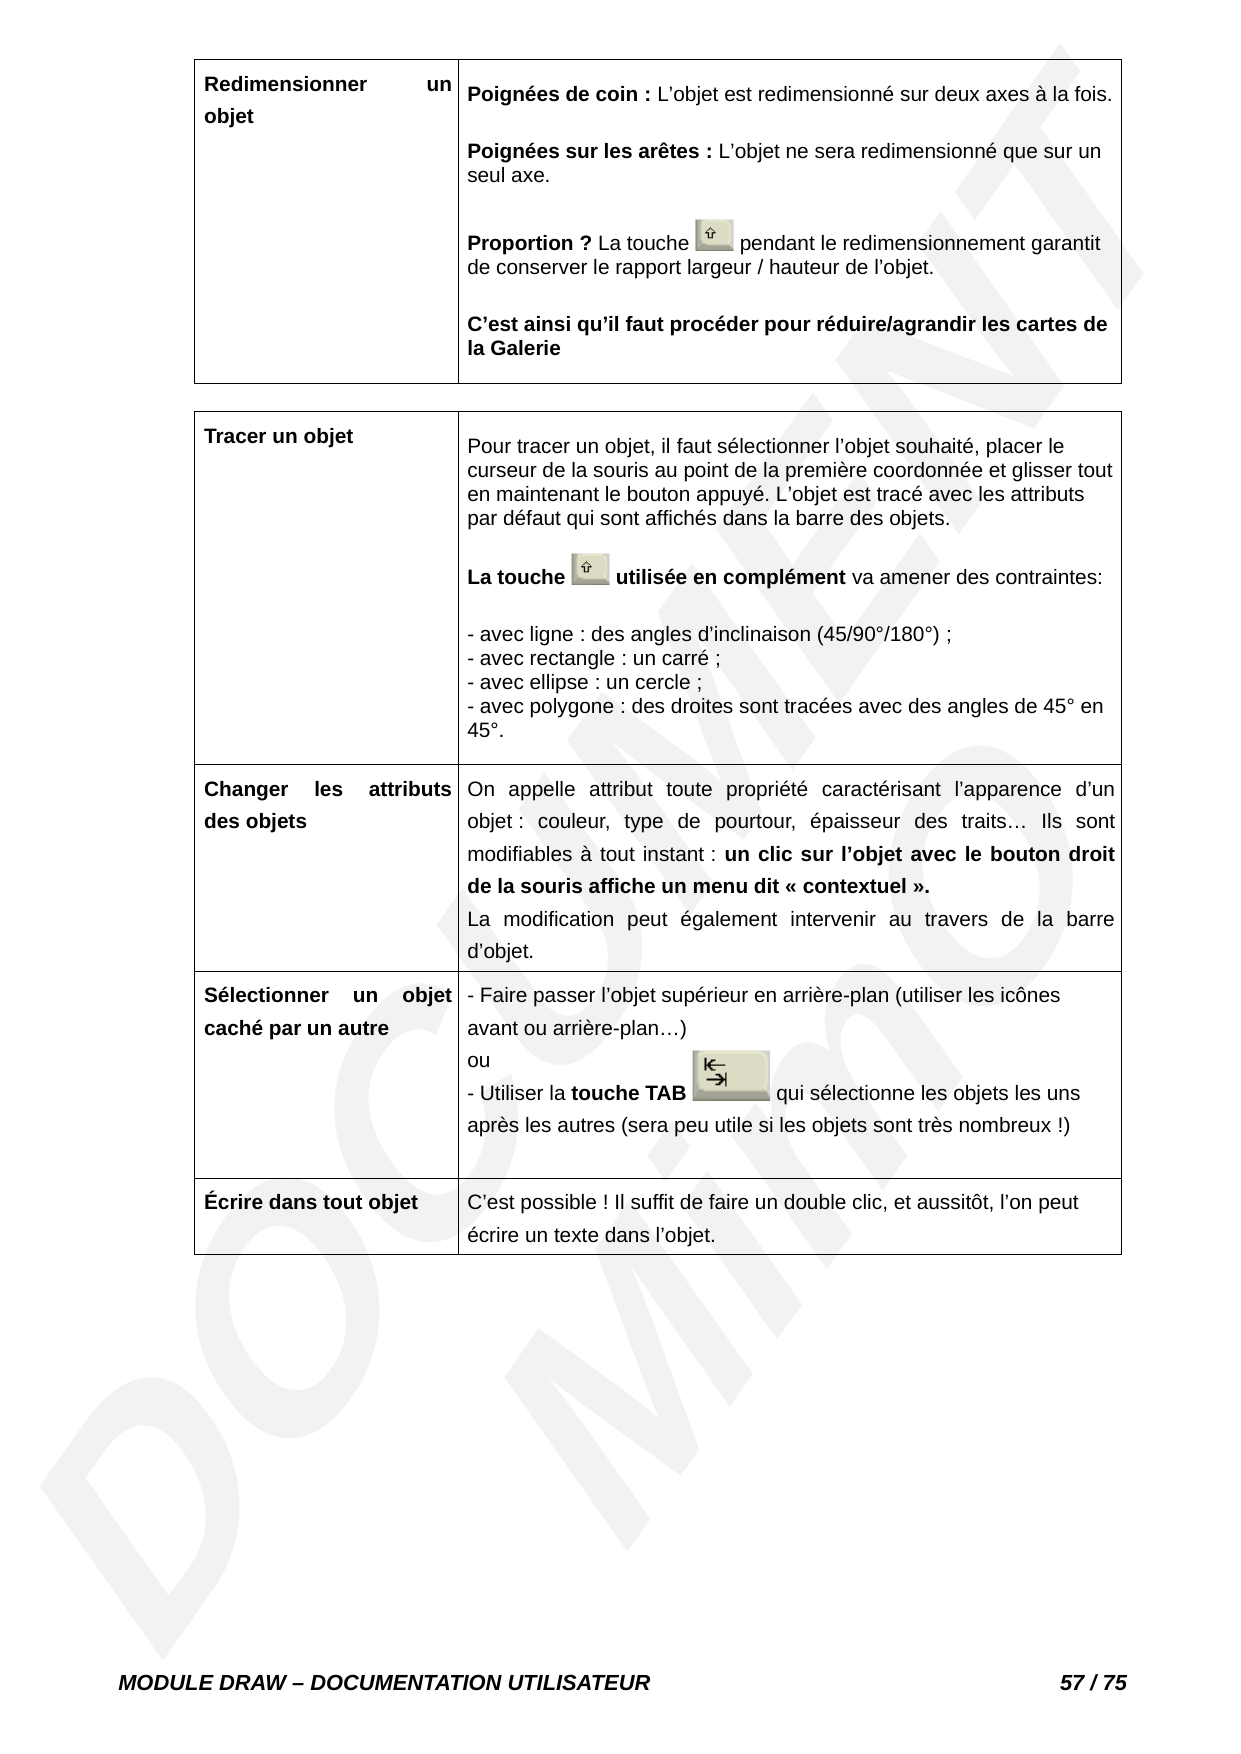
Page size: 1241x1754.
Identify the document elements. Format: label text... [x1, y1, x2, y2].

picture [571, 553, 610, 585]
table_cell - Faire passer l’objet supérieur en arrière-plan (utiliser les icônes avant ou arrière-plan…) ou - Utiliser la touche TAB qui sélectionne les objets les uns après les autres (sera peu utile si les objets sont très nombreux !) [459, 972, 1121, 1178]
table_header Tracer un objet [195, 412, 458, 764]
table_cell Sélectionner un objet caché par un autre [195, 972, 458, 1178]
table_cell Changer les attributs des objets [195, 765, 458, 971]
table_cell Poignées de coin : L’objet est redimensionné sur deux axes à la fois. Poignées sur les arêtes : L’objet ne sera redimensionné que sur un seul axe. Proportion ? La touche pendant le redimensionnement garantit de conserver le rapport largeur / hauteur de l’objet. C’est ainsi qu’il faut procéder pour réduire/agrandir les cartes de la Galerie [459, 60, 1121, 382]
table_cell On appelle attribut toute propriété caractérisant l’apparence d’un objet : couleur, type de pourtour, épaisseur des traits… Ils sont modifiables à tout instant : un clic sur l’objet avec le bouton droit de la souris affiche un menu dit « contextuel ». La modification peut également intervenir au travers de la barre d’objet. [459, 765, 1121, 971]
picture [692, 1050, 771, 1101]
picture [695, 219, 734, 251]
table_cell Redimensionner un objet [195, 60, 458, 382]
table_cell C’est possible ! Il suffit de faire un double clic, et aussitôt, l’on peut écrire un texte dans l’objet. [459, 1179, 1121, 1254]
table_header Pour tracer un objet, il faut sélectionner l’objet souhaité, placer le curseur de la souris au point de la première coordonnée et glisser tout en maintenant le bouton appuyé. L’objet est tracé avec les attributs par défaut qui sont affichés dans la barre des objets. La touche utilisée en complément va amener des contraintes: - avec ligne : des angles d’inclinaison (45/90°/180°) ; - avec rectangle : un carré ; - avec ellipse : un cercle ; - avec polygone : des droites sont tracées avec des angles de 45° en 45°. [459, 412, 1121, 764]
table_cell Écrire dans tout objet [195, 1179, 458, 1254]
